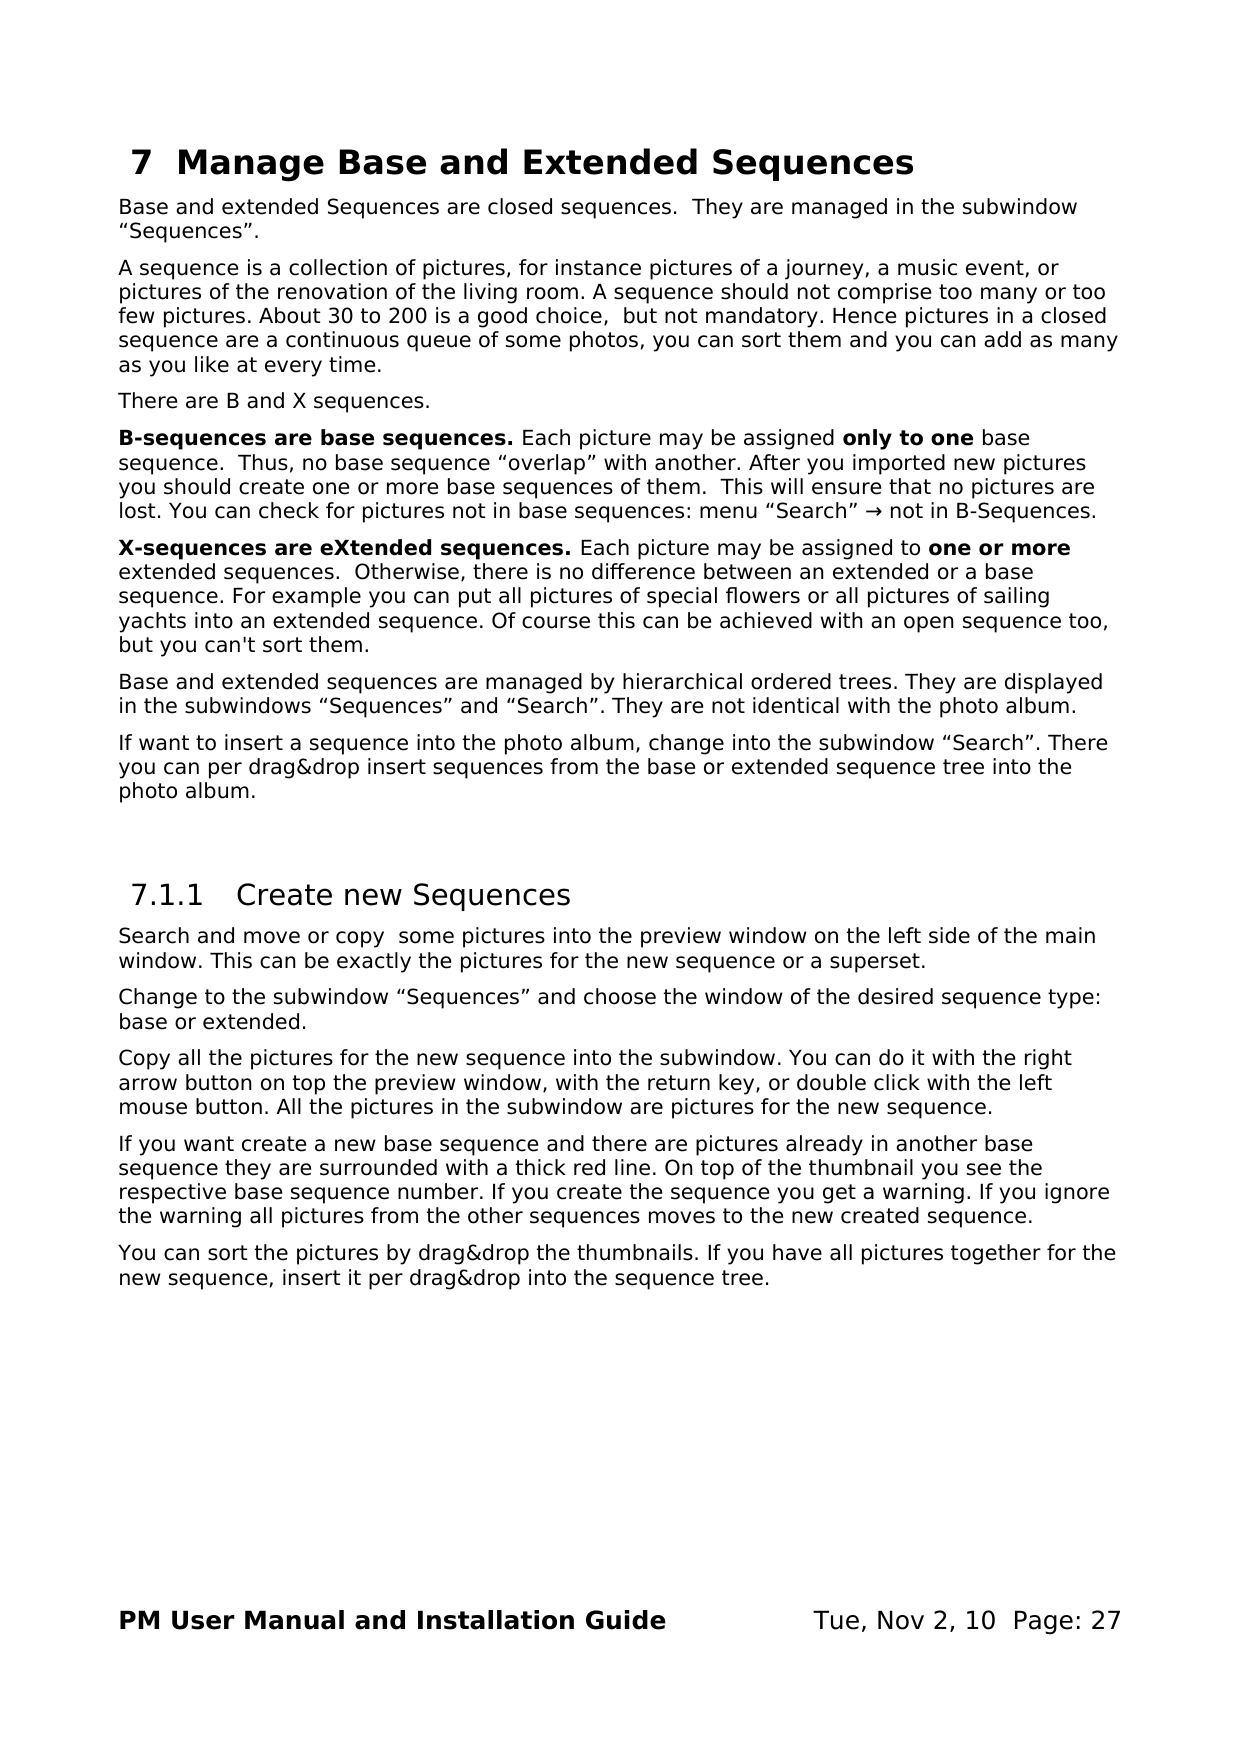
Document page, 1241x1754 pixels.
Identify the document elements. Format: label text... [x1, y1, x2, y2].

text Base and extended sequences are managed by hierarchical ordered trees. They are displayed in the subwindows “Sequences” and “Search”. They are not identical with the photo album. [118, 670, 1122, 718]
text Search and move or copy some pictures into the preview window on the left side of the main window. This can be exactly the pictures for the new sequence or a superset. [118, 924, 1122, 973]
text Copy all the pictures for the new sequence into the subwindow. You can do it with the right arrow button on top the preview window, with the return key, or double click with the left mouse button. All the pictures in the subwindow are pictures for the new sequence. [118, 1046, 1122, 1119]
text You can sort the pictures by drag&drop the thumbnails. If you have all pictures together for the new sequence, insert it per drag&drop into the sequence tree. [118, 1241, 1122, 1290]
text There are B and X sequences. [118, 389, 1122, 414]
text X-sequences are eXtended sequences. Each picture may be assigned to one or more extended sequences. Otherwise, there is no difference between an extended or a base sequence. For example you can put all pictures of special flowers or all pictures of sailing yachts into an extended sequence. Of course this can be achieved with an open sequence too, but you can't sort them. [118, 536, 1122, 657]
text If you want create a new base sequence and there are pictures already in another base sequence they are surrounded with a thick red line. On top of the thumbnail you see the respective base sequence number. If you create the sequence you get a warning. If you ignore the warning all pictures from the other sequences moves to the new created sequence. [118, 1132, 1122, 1229]
text Base and extended Sequences are closed sequences. They are managed in the subwindow “Sequences”. [118, 195, 1122, 243]
text If want to insert a sequence into the photo album, change into the subwindow “Search”. There you can per drag&drop insert sequences from the base or extended sequence tree into the photo album. [118, 731, 1122, 804]
text A sequence is a collection of pictures, for instance pictures of a journey, a music event, or pictures of the renovation of the living room. A sequence should not comprise too many or too few pictures. About 30 to 200 is a good choice, but not mandatory. Hence pictures in a closed sequence are a continuous queue of some photos, you can sort them and you can add as many as you like at every time. [118, 256, 1122, 377]
text B-sequences are base sequences. Each picture may be assigned only to one base sequence. Thus, no base sequence “overlap” with another. After you imported new pictures you should create one or more base sequences of them. This will ensure that no pictures are lost. You can check for pictures not in base sequences: menu “Search” → not in B-Sequences. [118, 426, 1122, 523]
subtitle Manage Base and Extended Sequences [130, 143, 1122, 182]
text Change to the subwindow “Sequences” and choose the window of the desired sequence type: base or extended. [118, 985, 1122, 1034]
subtitle Create new Sequences [130, 878, 1122, 912]
